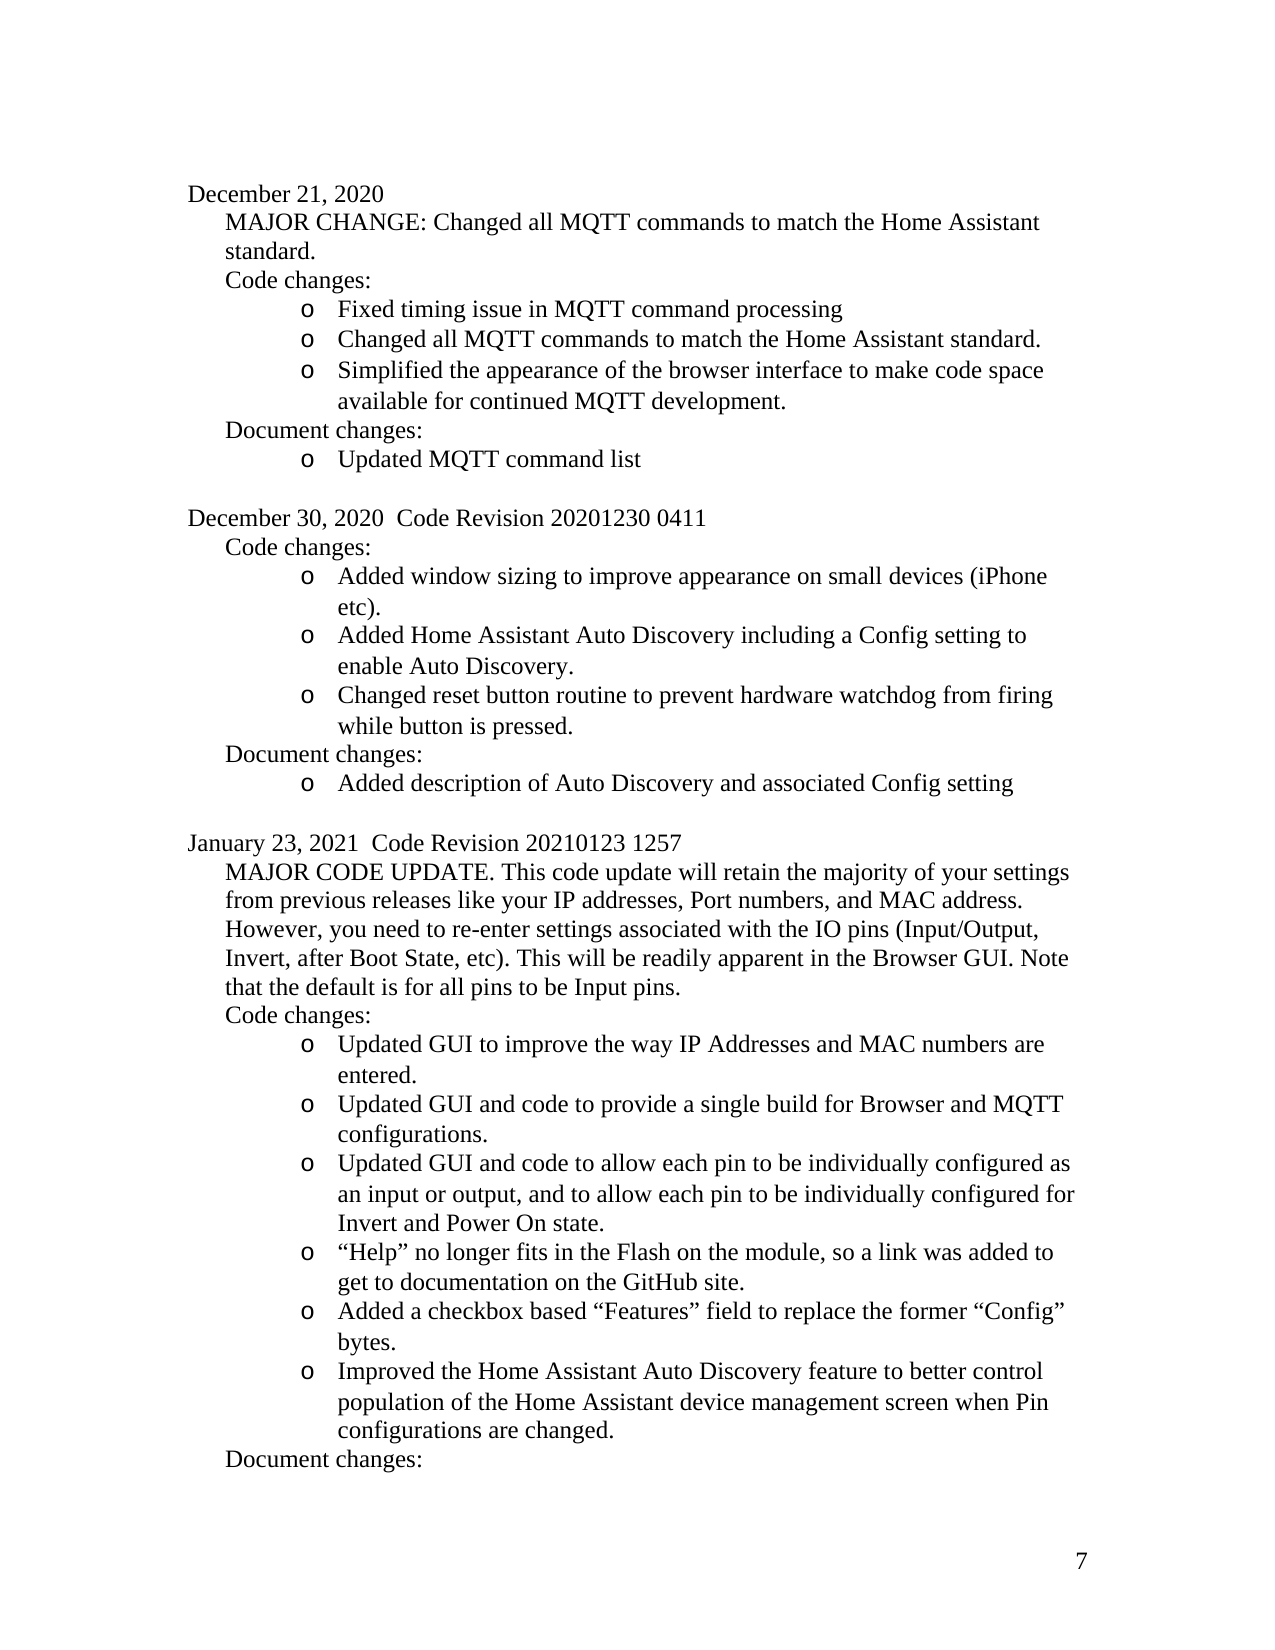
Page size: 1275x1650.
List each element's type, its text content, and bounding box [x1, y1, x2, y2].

list “Help” no longer fits in the Flash on the module, so a link was added to get to documentation on the GitHub site. [300, 1237, 1087, 1296]
list Added window sizing to improve appearance on small devices (iPhone etc). [300, 561, 1087, 620]
list Added Home Assistant Auto Discovery including a Config setting to enable Auto Discovery. [300, 620, 1087, 680]
list Updated GUI and code to provide a single build for Browser and MQTT configurations. [300, 1089, 1087, 1148]
text December 30, 2020 Code Revision 20201230 0411 [187, 503, 1087, 532]
list Simplified the appearance of the browser interface to make code space available for continued MQTT development. [300, 355, 1087, 415]
text December 21, 2020 [187, 179, 1087, 207]
text Document changes: [225, 415, 1087, 444]
text January 23, 2021 Code Revision 20210123 1257 [187, 828, 1087, 857]
list Updated GUI and code to allow each pin to be individually configured as an input or output, and to allow each pin to be individually configured for Invert and Power On state. [300, 1148, 1087, 1237]
text Code changes: [225, 532, 1087, 561]
text Code changes: [225, 1000, 1087, 1029]
list Improved the Home Assistant Auto Discovery feature to better control population of the Home Assistant device management screen when Pin configurations are changed. [300, 1356, 1087, 1444]
text Code changes: [225, 265, 1087, 294]
list Updated GUI to improve the way IP Addresses and MAC numbers are entered. [300, 1029, 1087, 1089]
text Document changes: [225, 1444, 1087, 1473]
list Updated MQTT command list [300, 444, 1087, 474]
text MAJOR CODE UPDATE. This code update will retain the majority of your settings from previous releases like your IP addresses, Port numbers, and MAC address. However, you need to re-enter settings associated with the IO pins (Input/Output, Invert, after Boot State, etc). This will be readily apparent in the Browser GUI. Note that the default is for all pins to be Input pins. [225, 857, 1087, 1000]
text Document changes: [225, 739, 1087, 768]
text MAJOR CHANGE: Changed all MQTT commands to match the Home Assistant standard. [225, 207, 1087, 265]
list Changed all MQTT commands to match the Home Assistant standard. [300, 324, 1087, 355]
list Changed reset button routine to prevent hardware watchdog from firing while button is pressed. [300, 680, 1087, 739]
list Added description of Auto Discovery and associated Config setting [300, 768, 1087, 799]
list Added a checkbox based “Features” field to replace the former “Config” bytes. [300, 1296, 1087, 1356]
list Fixed timing issue in MQTT command processing [300, 294, 1087, 324]
